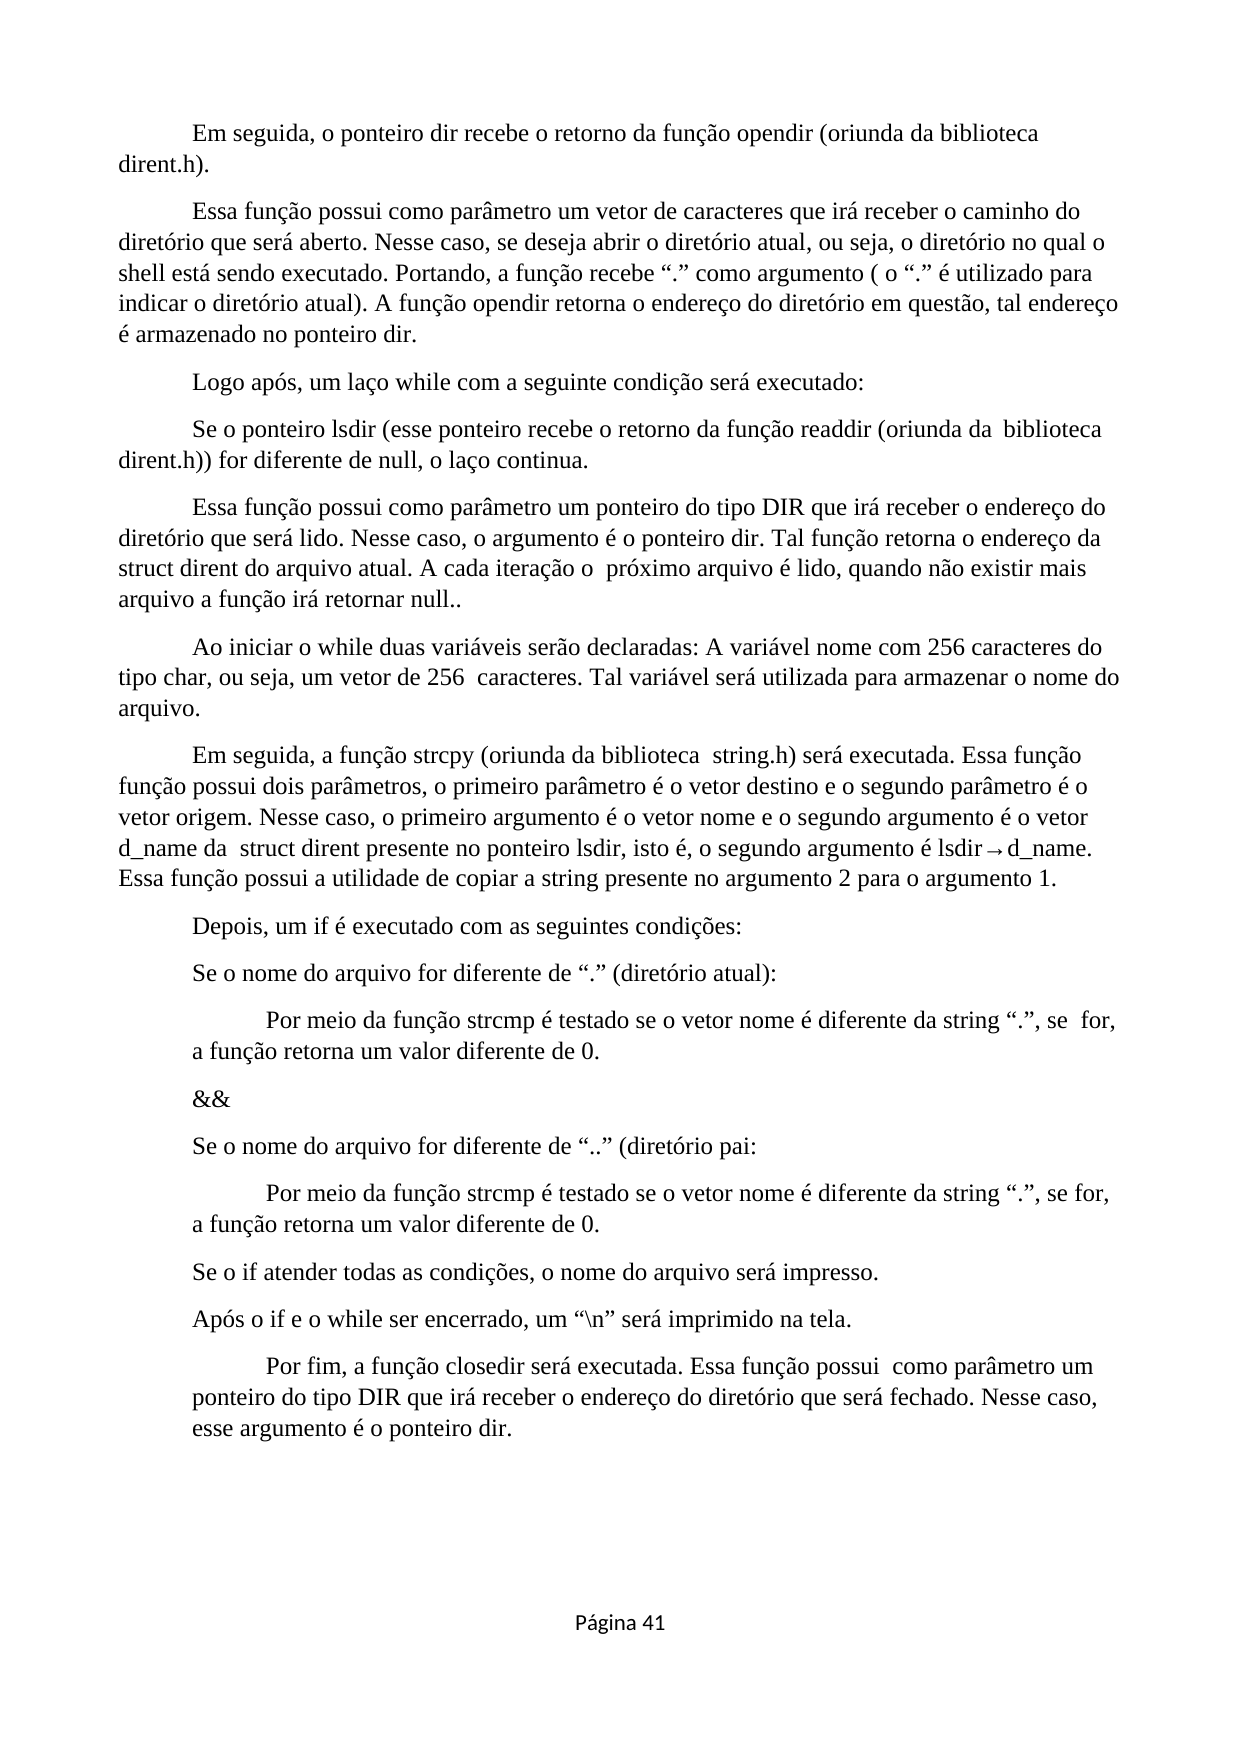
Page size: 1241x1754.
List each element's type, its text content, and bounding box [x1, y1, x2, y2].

text Por meio da função strcmp é testado se o vetor nome é diferente da string “.”, se for, a função retorna um valor diferente de 0. [118, 1006, 1122, 1065]
text Logo após, um laço while com a seguinte condição será executado: [118, 367, 1122, 395]
text Se o ponteiro lsdir (esse ponteiro recebe o retorno da função readdir (oriunda da biblioteca dirent.h)) for diferente de null, o laço continua. [118, 414, 1122, 473]
text Após o if e o while ser encerrado, um “\n” será imprimido na tela. [118, 1304, 1122, 1333]
text Essa função possui como parâmetro um ponteiro do tipo DIR que irá receber o endereço do diretório que será lido. Nesse caso, o argumento é o ponteiro dir. Tal função retorna o endereço da struct dirent do arquivo atual. A cada iteração o próximo arquivo é lido, quando não existir mais arquivo a função irá retornar null.. [118, 492, 1122, 613]
text Por meio da função strcmp é testado se o vetor nome é diferente da string “.”, se for, a função retorna um valor diferente de 0. [118, 1178, 1122, 1238]
text Por fim, a função closedir será executada. Essa função possui como parâmetro um ponteiro do tipo DIR que irá receber o endereço do diretório que será fechado. Nesse caso, esse argumento é o ponteiro dir. [118, 1351, 1122, 1442]
text Essa função possui como parâmetro um vetor de caracteres que irá receber o caminho do diretório que será aberto. Nesse caso, se deseja abrir o diretório atual, ou seja, o diretório no qual o shell está sendo executado. Portando, a função recebe “.” como argumento ( o “.” é utilizado para indicar o diretório atual). A função opendir retorna o endereço do diretório em questão, tal endereço é armazenado no ponteiro dir. [118, 196, 1122, 348]
text Se o nome do arquivo for diferente de “.” (diretório atual): [118, 958, 1122, 987]
text Em seguida, o ponteiro dir recebe o retorno da função opendir (oriunda da biblioteca dirent.h). [118, 118, 1122, 178]
text && [118, 1084, 1122, 1112]
text Se o if atender todas as condições, o nome do arquivo será impresso. [118, 1257, 1122, 1285]
text Se o nome do arquivo for diferente de “..” (diretório pai: [118, 1131, 1122, 1160]
text Ao iniciar o while duas variáveis serão declaradas: A variável nome com 256 caracteres do tipo char, ou seja, um vetor de 256 caracteres. Tal variável será utilizada para armazenar o nome do arquivo. [118, 632, 1122, 722]
text Depois, um if é executado com as seguintes condições: [118, 911, 1122, 939]
text Em seguida, a função strcpy (oriunda da biblioteca string.h) será executada. Essa função função possui dois parâmetros, o primeiro parâmetro é o vetor destino e o segundo parâmetro é o vetor origem. Nesse caso, o primeiro argumento é o vetor nome e o segundo argumento é o vetor d_name da struct dirent presente no ponteiro lsdir, isto é, o segundo argumento é lsdir→d_name. Essa função possui a utilidade de copiar a string presente no argumento 2 para o argumento 1. [118, 741, 1122, 892]
